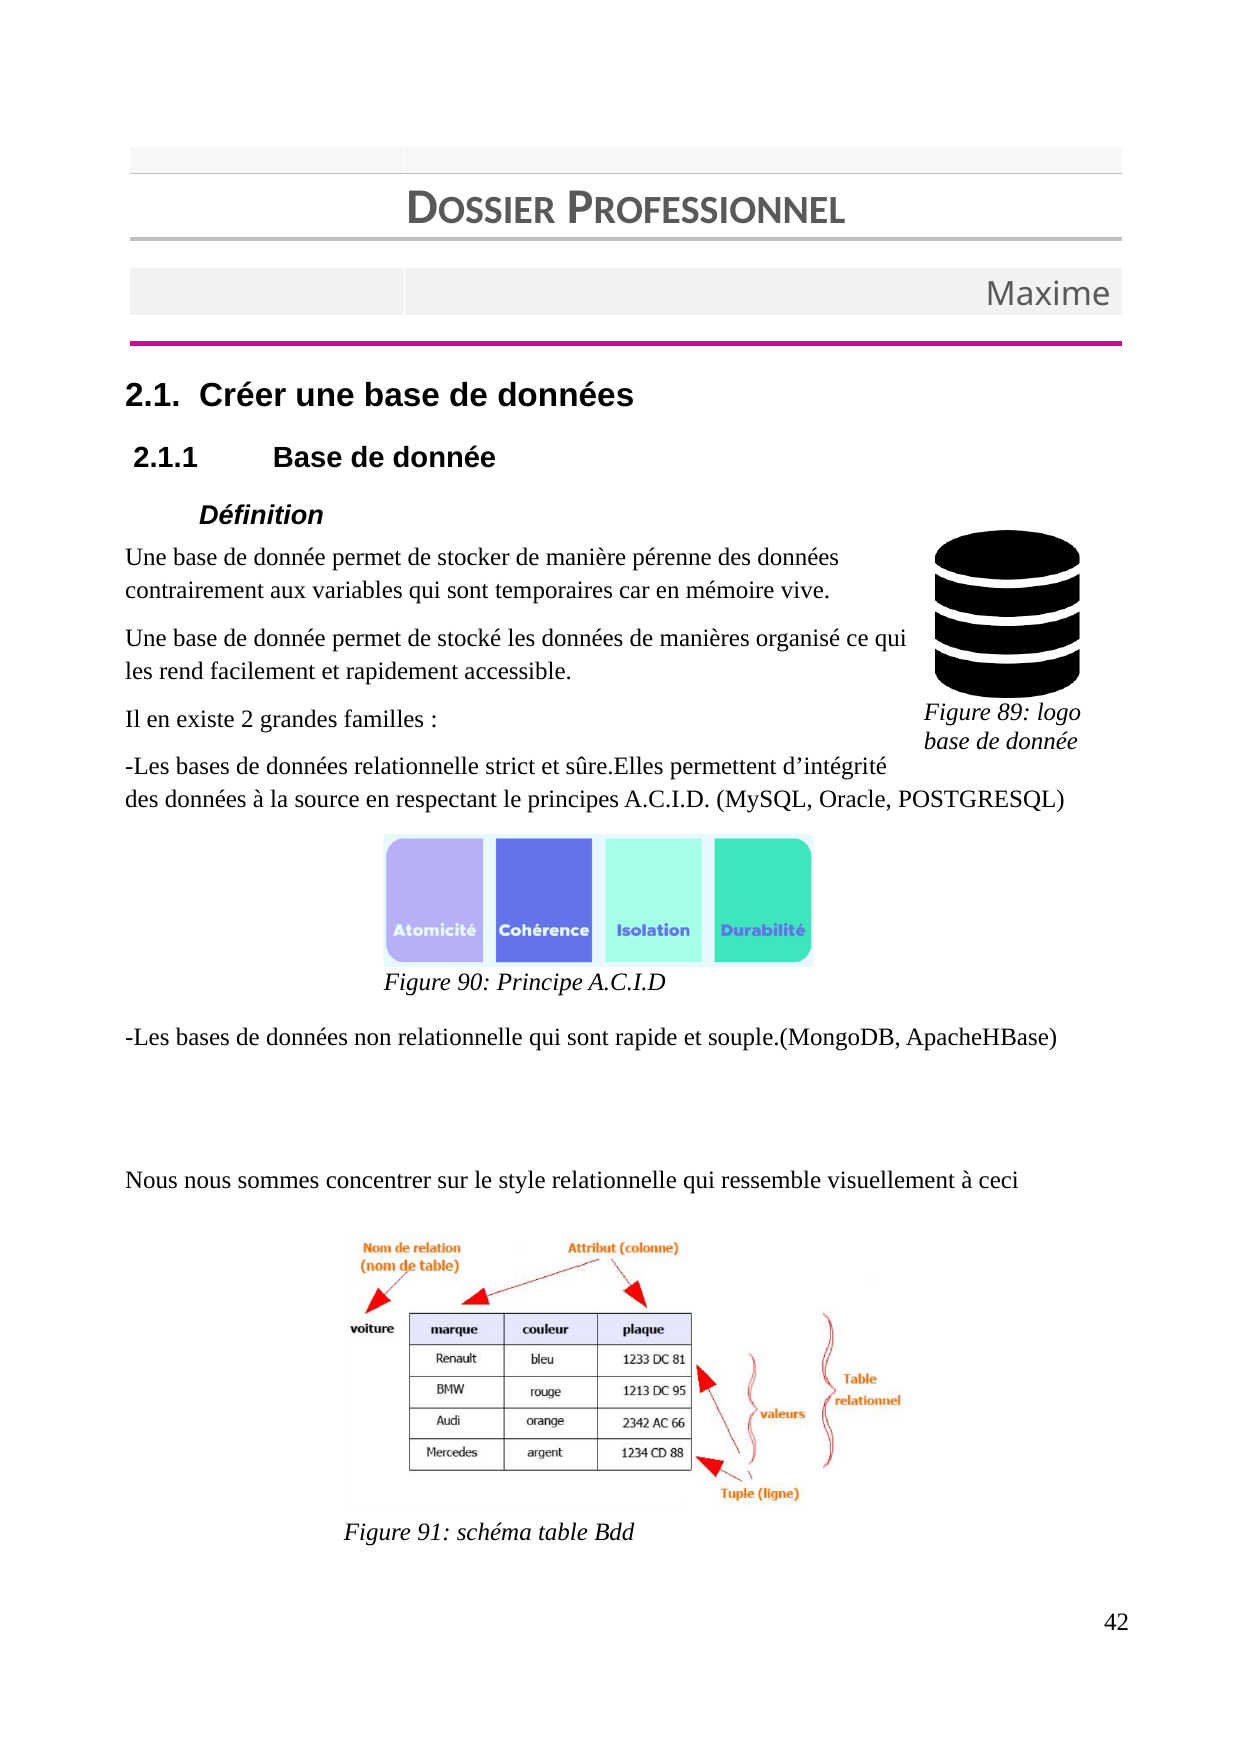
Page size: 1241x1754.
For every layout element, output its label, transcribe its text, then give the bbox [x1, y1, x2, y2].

text Une base de donnée permet de stocker de manière pérenne des données contrairement aux variables qui sont temporaires car en mémoire vive. [125, 542, 923, 604]
subtitle Définition [125, 499, 1123, 530]
text Figure 89: logo base de donnée [924, 698, 1091, 755]
subtitle Créer une base de données [125, 374, 1123, 413]
text [1091, 704, 1123, 732]
text Nous nous sommes concentrer sur le style relationnelle qui ressemble visuellement à ceci [125, 1165, 1123, 1194]
text Une base de donnée permet de stocké les données de manières organisé ce qui les rend facilement et rapidement accessible. [125, 623, 923, 685]
picture [383, 834, 814, 967]
text [344, 1224, 904, 1235]
text Figure 91: schéma table Bdd [344, 1506, 904, 1546]
picture [343, 1235, 905, 1506]
text -Les bases de données non relationnelle qui sont rapide et souple.(MongoDB, ApacheHBase) [125, 1022, 1123, 1051]
picture [923, 530, 1091, 698]
text Il en existe 2 grandes familles : [125, 704, 924, 732]
text Figure 90: Principe A.C.I.D [384, 967, 813, 996]
subtitle Base de donnée [125, 440, 1123, 474]
text -Les bases de données relationnelle strict et sûre.Elles permettent d’intégrité des données à la source en respectant le principes A.C.I.D. (MySQL, Oracle, POSTGRESQL) [125, 751, 1123, 813]
